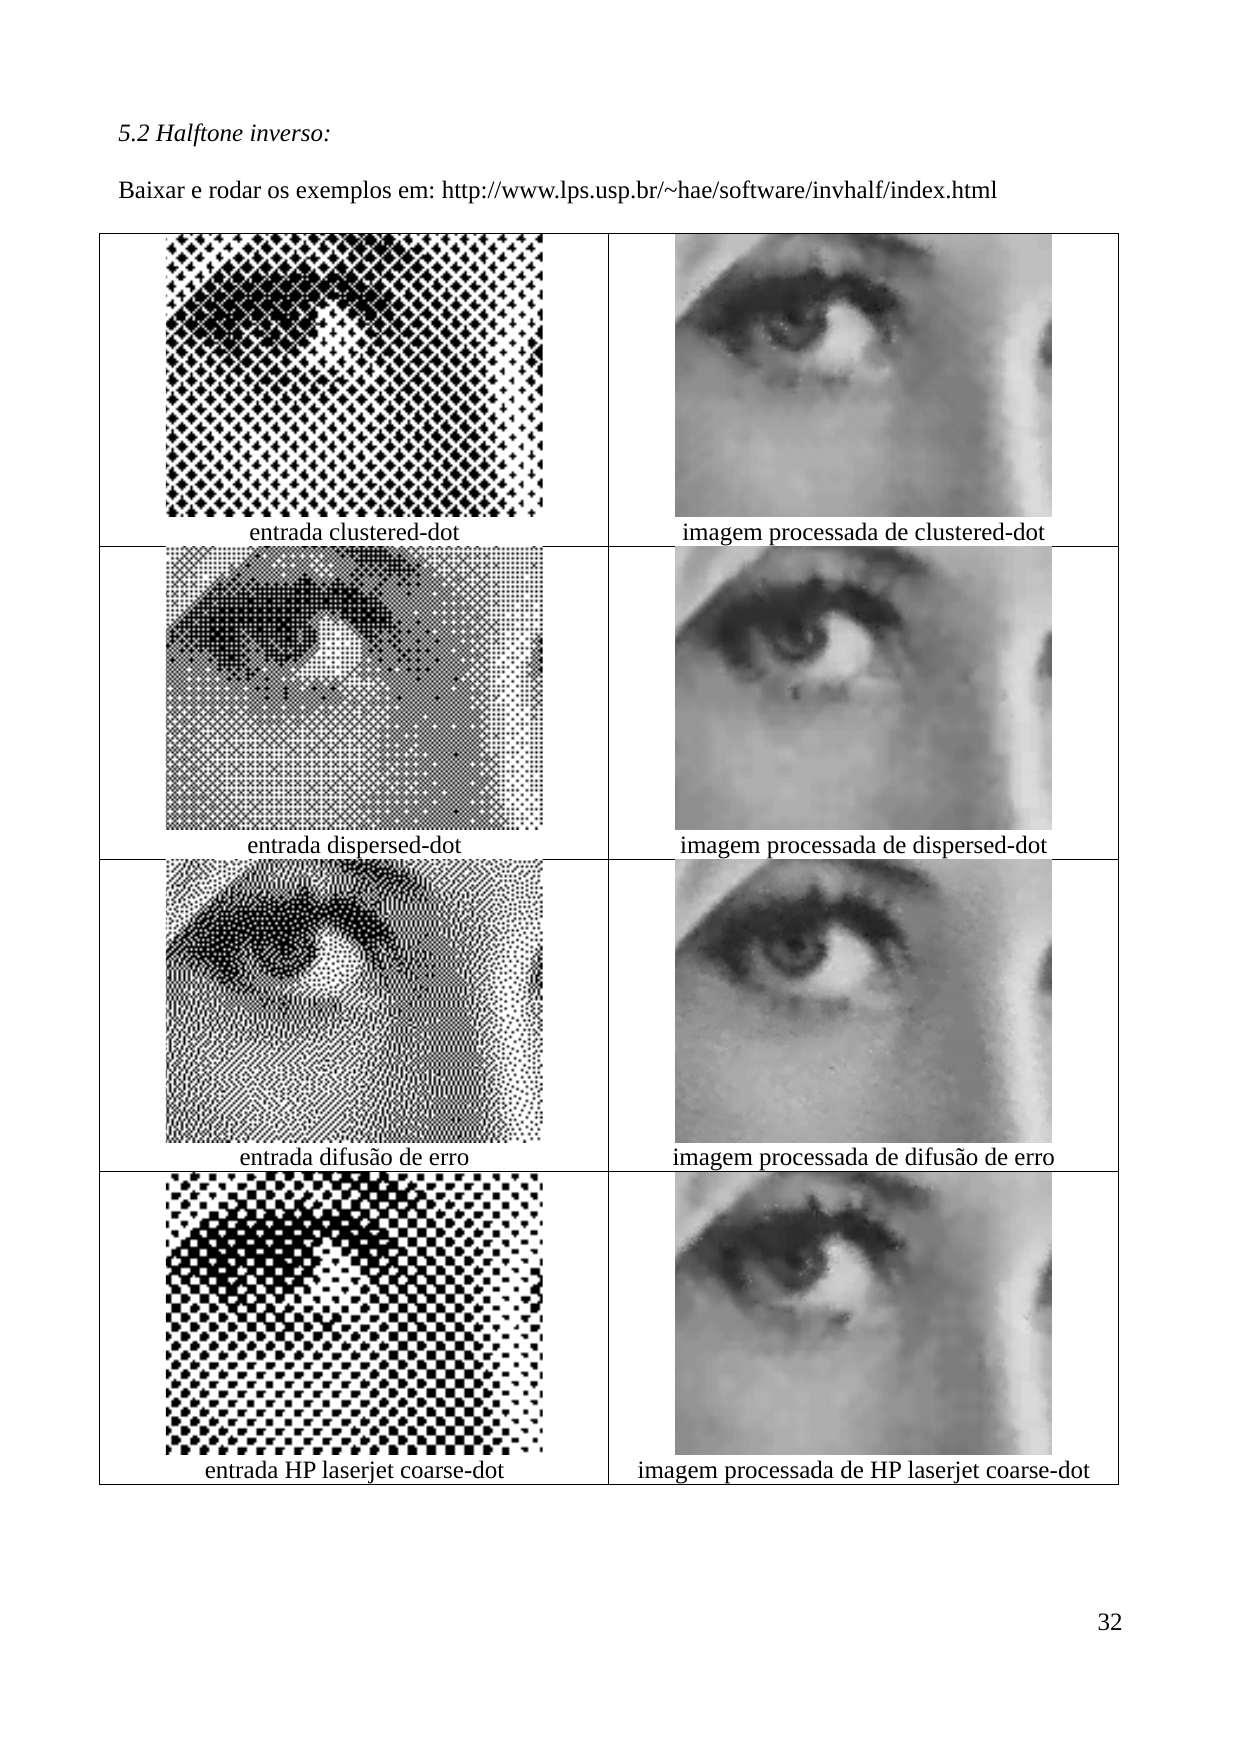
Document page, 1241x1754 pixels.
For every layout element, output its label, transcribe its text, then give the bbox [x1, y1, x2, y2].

table_header entrada clustered-dot [100, 234, 608, 546]
table_header imagem processada de clustered-dot [609, 234, 1118, 546]
text Baixar e rodar os exemplos em: http://www.lps.usp.br/~hae/software/invhalf/index.html [118, 176, 1122, 204]
table_cell imagem processada de difusão de erro [609, 860, 1118, 1171]
table_cell entrada HP laserjet coarse-dot [100, 1172, 608, 1484]
table_cell entrada difusão de erro [100, 860, 608, 1171]
table_cell entrada dispersed-dot [100, 547, 608, 858]
table_cell imagem processada de HP laserjet coarse-dot [609, 1172, 1118, 1484]
table_cell imagem processada de dispersed-dot [609, 547, 1118, 858]
text 5.2 Halftone inverso: [118, 118, 1122, 147]
